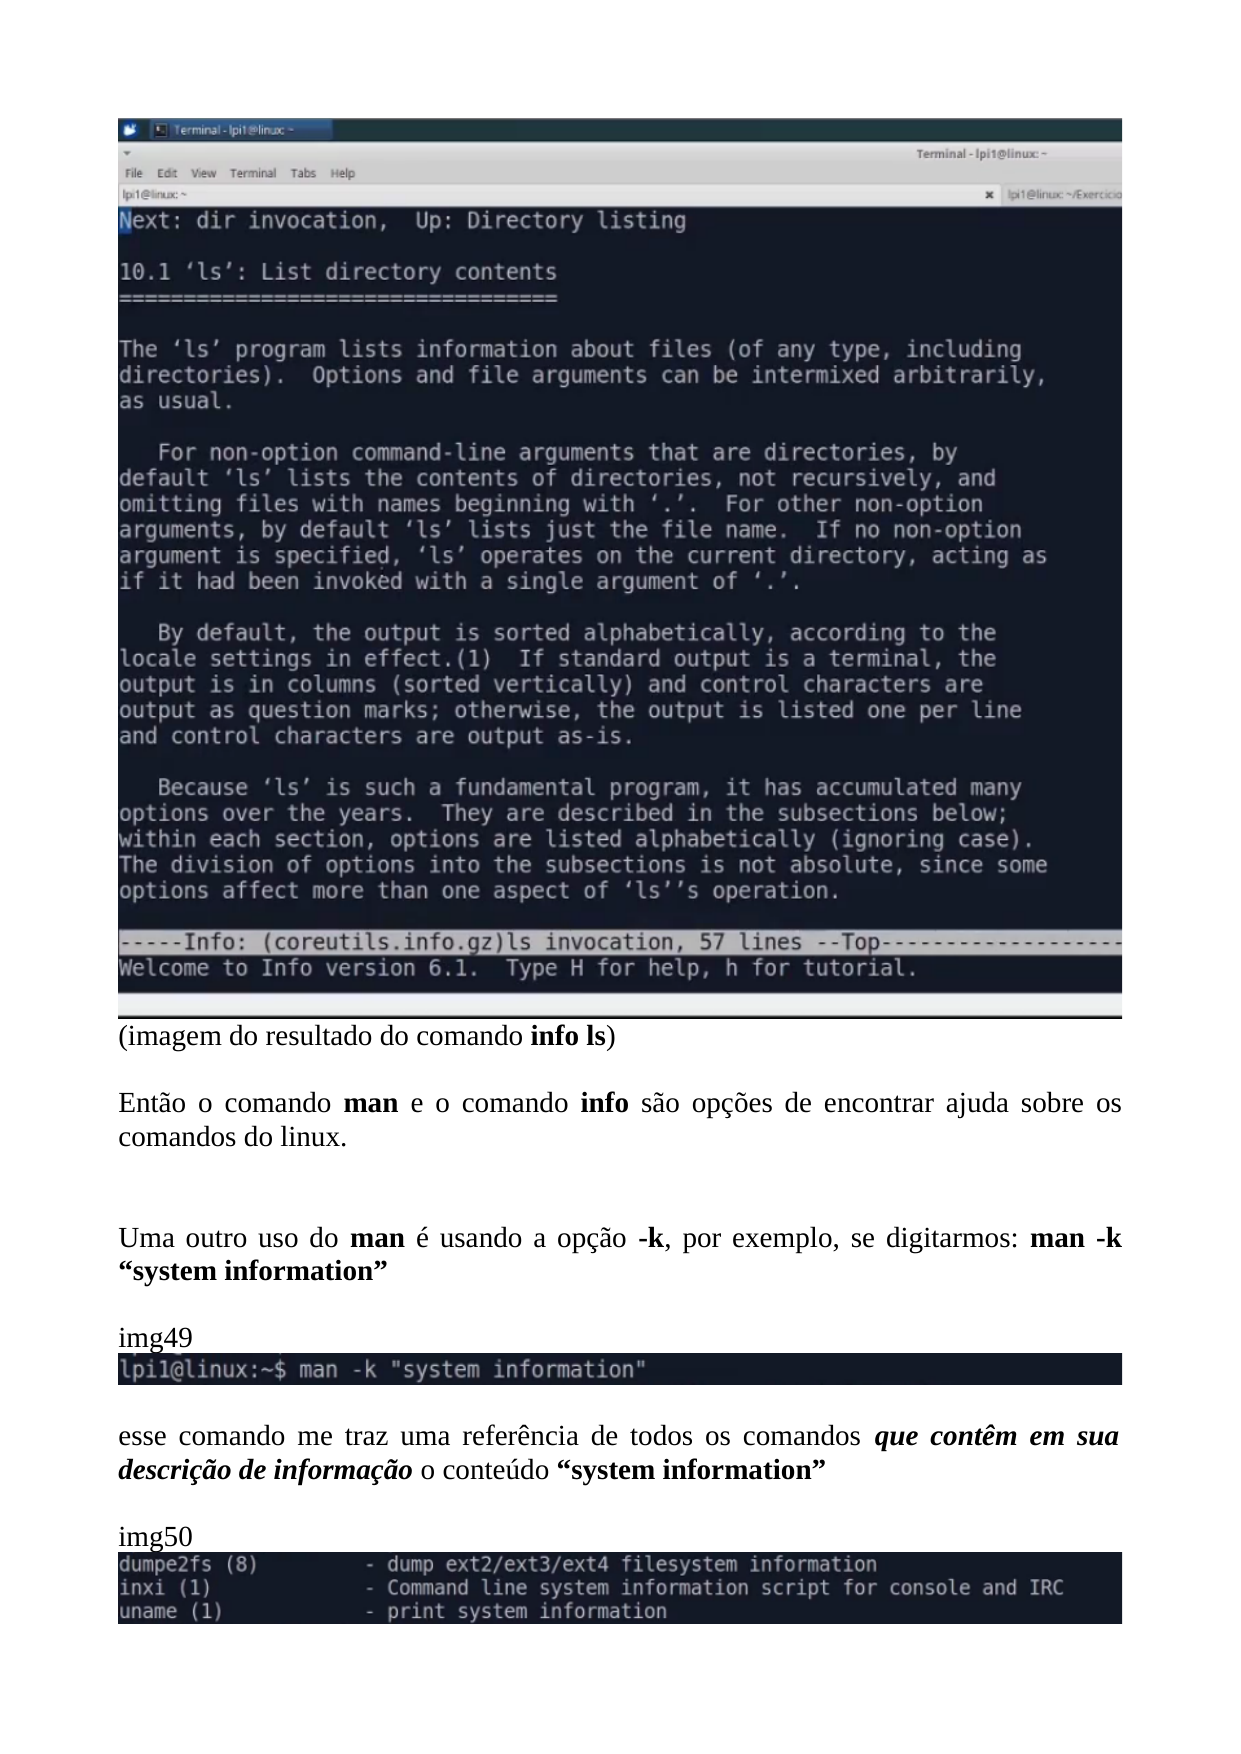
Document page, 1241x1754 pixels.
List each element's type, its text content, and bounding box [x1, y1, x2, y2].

picture [118, 1552, 1123, 1624]
picture [118, 118, 1123, 1019]
picture [118, 1353, 1123, 1385]
text Uma outro uso do man é usando a opção -k, por exemplo, se digitarmos: man -k “system information” [118, 1220, 1122, 1287]
text (imagem do resultado do comando info ls) [118, 1019, 1122, 1052]
text img50 [118, 1519, 1122, 1552]
text img49 [118, 1320, 1122, 1353]
text Então o comando man e o comando info são opções de encontrar ajuda sobre os comandos do linux. [118, 1086, 1122, 1153]
text esse comando me traz uma referência de todos os comandos que contêm em sua descrição de informação o conteúdo “system information” [118, 1418, 1122, 1486]
